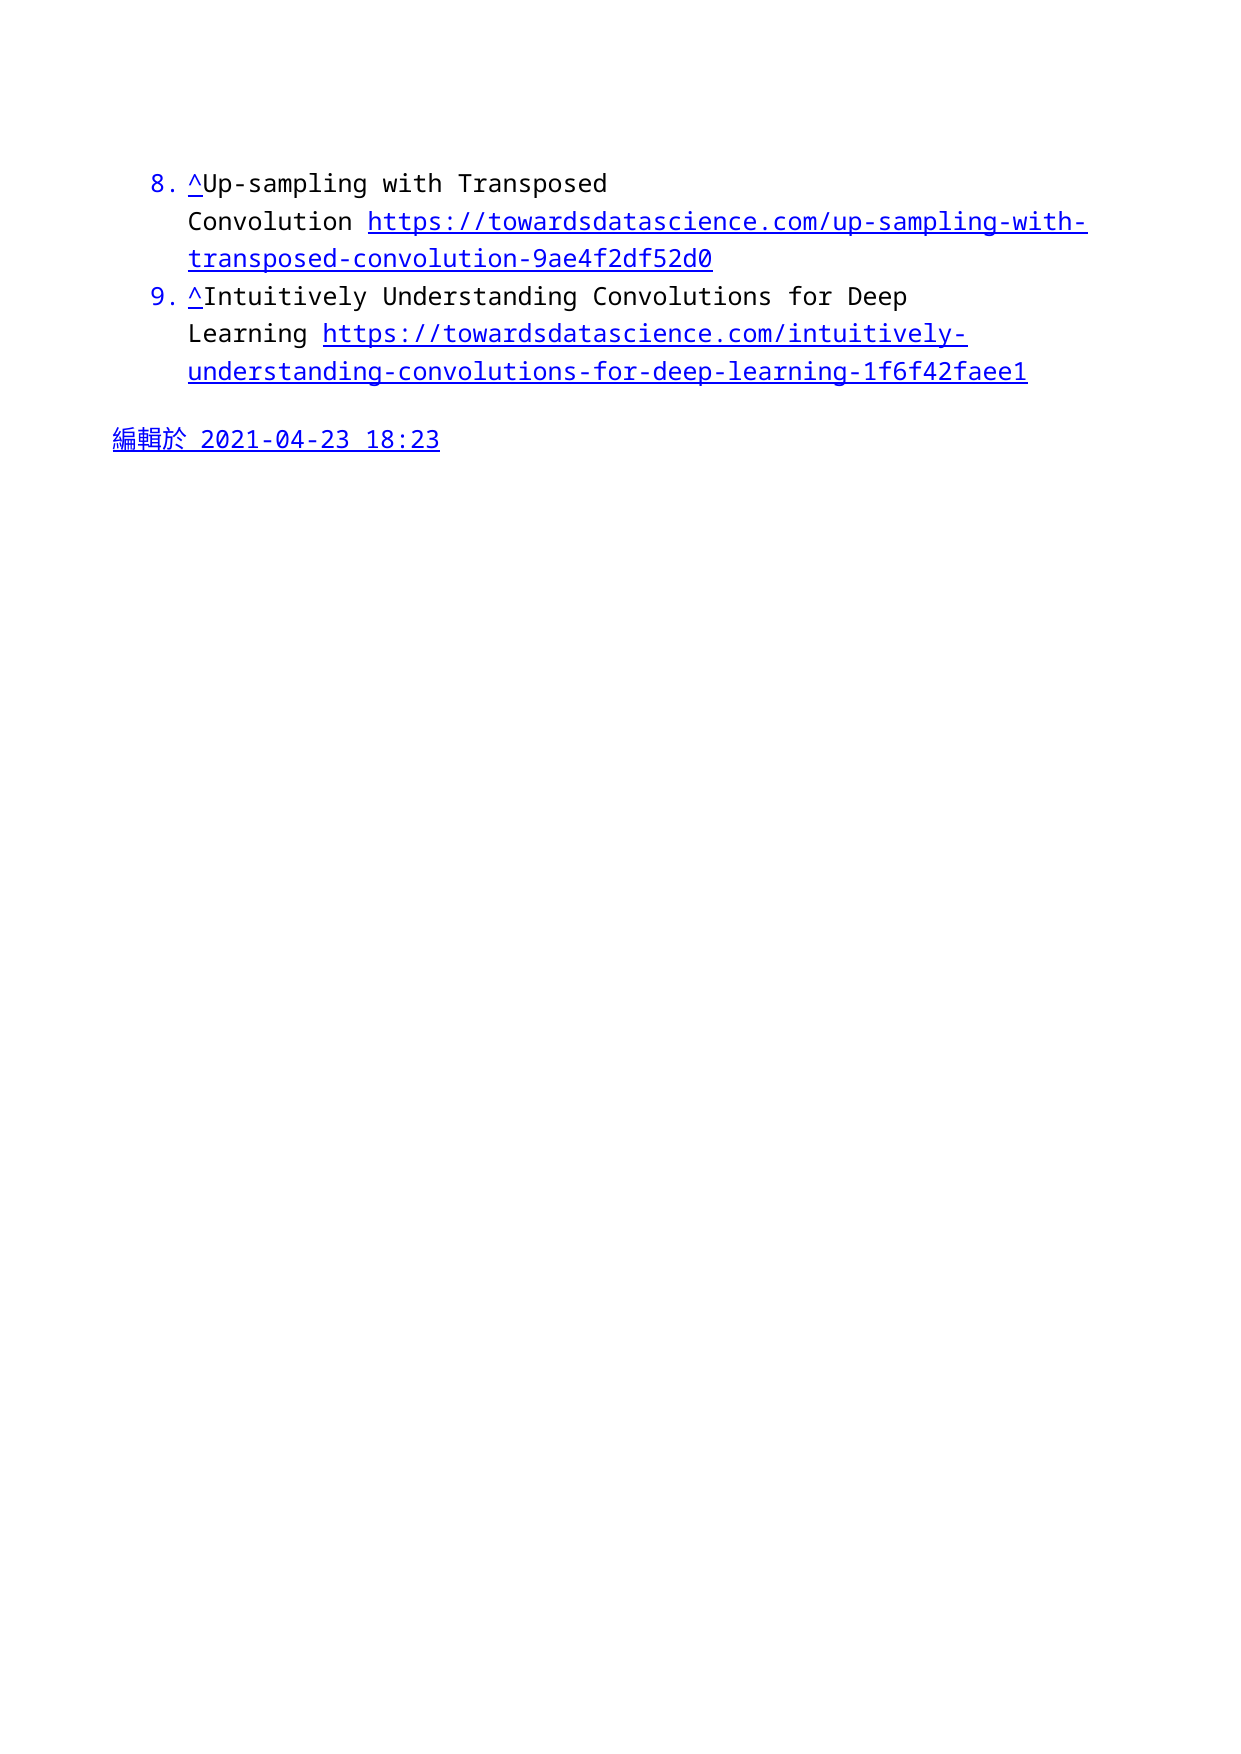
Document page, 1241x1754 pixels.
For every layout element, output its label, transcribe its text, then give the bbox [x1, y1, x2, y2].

text 編輯於 2021-04-23 18:23 [112, 419, 1125, 456]
list ^Up-sampling with Transposed Convolution https://towardsdatascience.com/up-sampling-with-transposed-convolution-9ae4f2df52d0 [150, 164, 1125, 277]
list ^Intuitively Understanding Convolutions for Deep Learning https://towardsdatascience.com/intuitively-understanding-convolutions-for-deep-learning-1f6f42faee1 [150, 277, 1125, 389]
